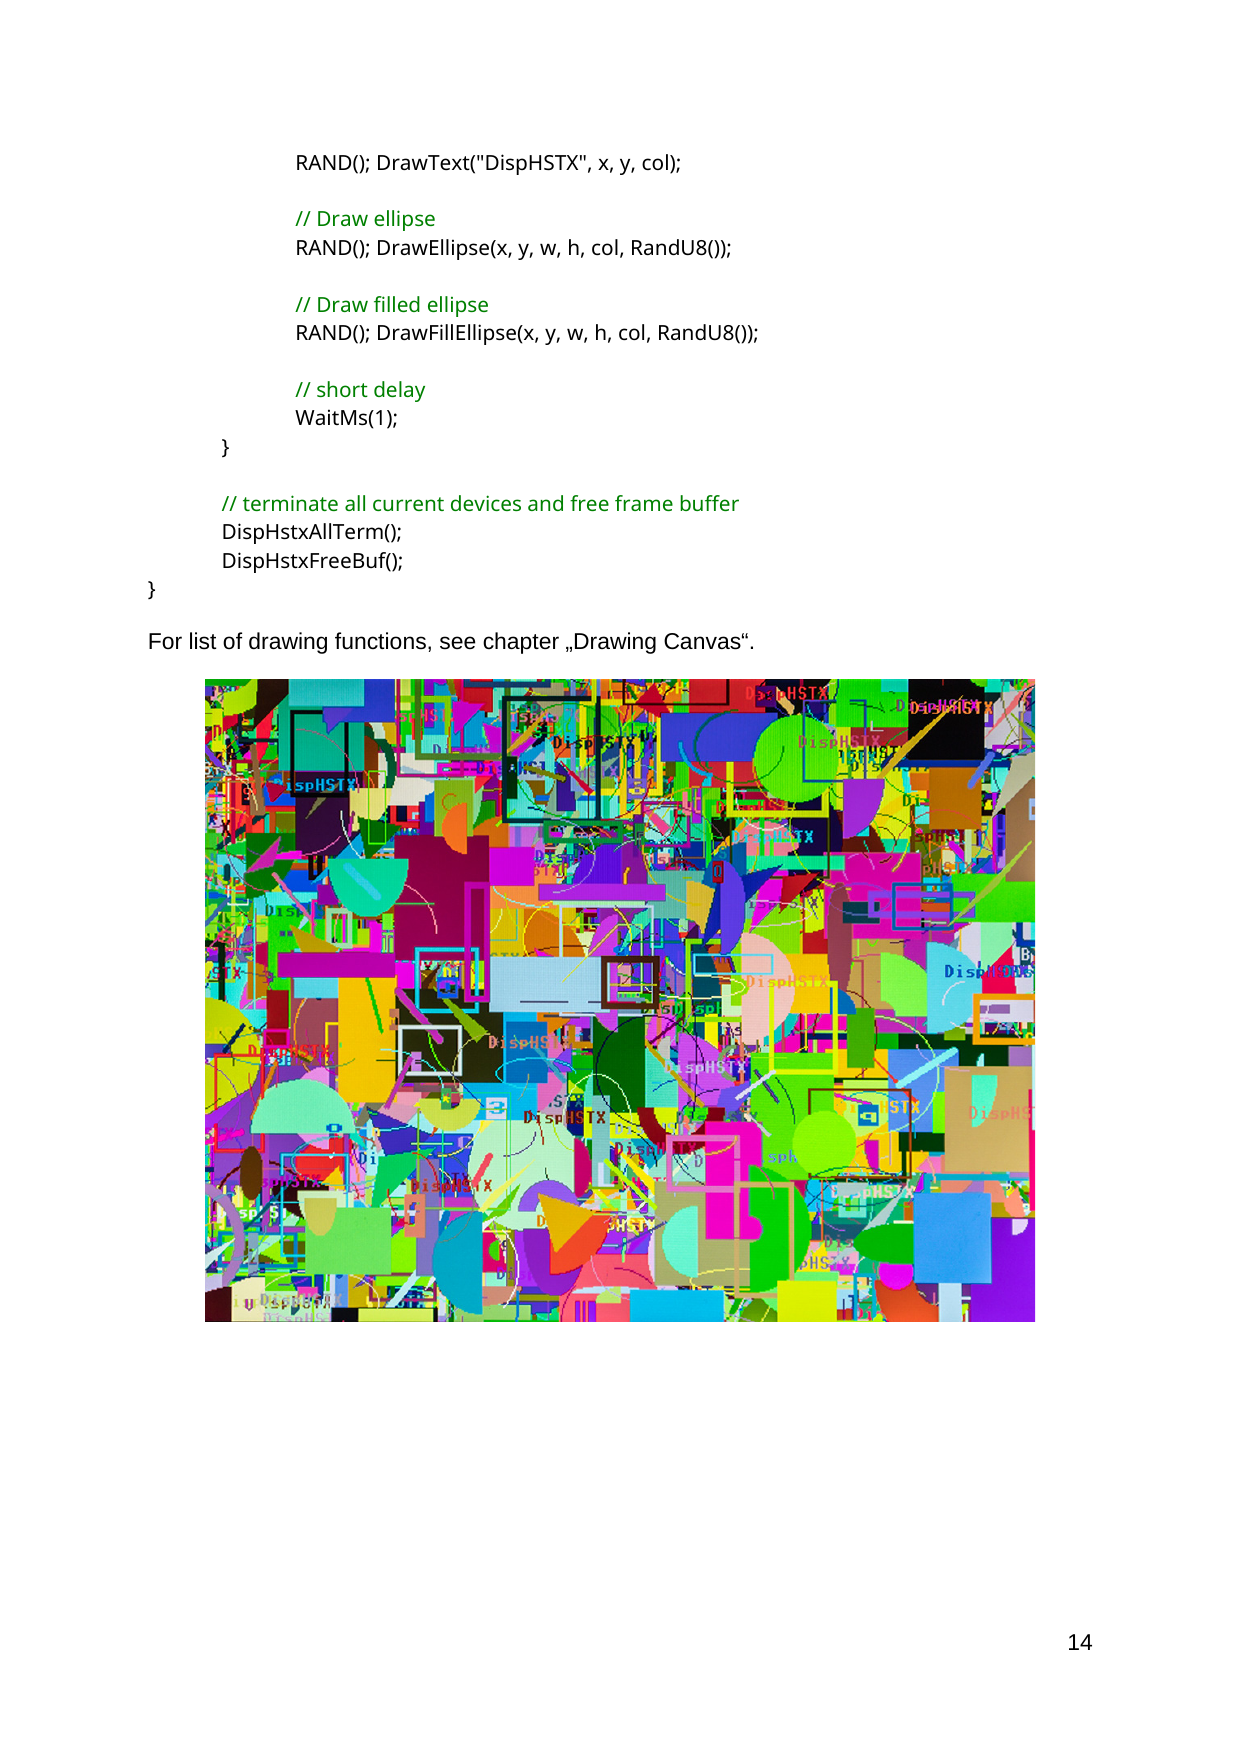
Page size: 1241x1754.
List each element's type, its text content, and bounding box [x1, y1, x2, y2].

picture [205, 679, 1036, 1322]
text DispHstxFreeBuf(); [148, 546, 1093, 574]
text RAND(); DrawText("DispHSTX", x, y, col); [148, 148, 1093, 176]
text For list of drawing functions, see chapter „Drawing Canvas“. [148, 628, 1093, 654]
text } [148, 574, 1093, 603]
text DispHstxAllTerm(); [148, 517, 1093, 546]
text RAND(); DrawFillEllipse(x, y, w, h, col, RandU8()); [148, 318, 1093, 347]
text // terminate all current devices and free frame buffer [148, 489, 1093, 517]
text } [148, 432, 1093, 460]
text // short delay [148, 375, 1093, 403]
text RAND(); DrawEllipse(x, y, w, h, col, RandU8()); [148, 233, 1093, 261]
text WaitMs(1); [148, 403, 1093, 432]
text // Draw filled ellipse [148, 290, 1093, 318]
text // Draw ellipse [148, 204, 1093, 233]
